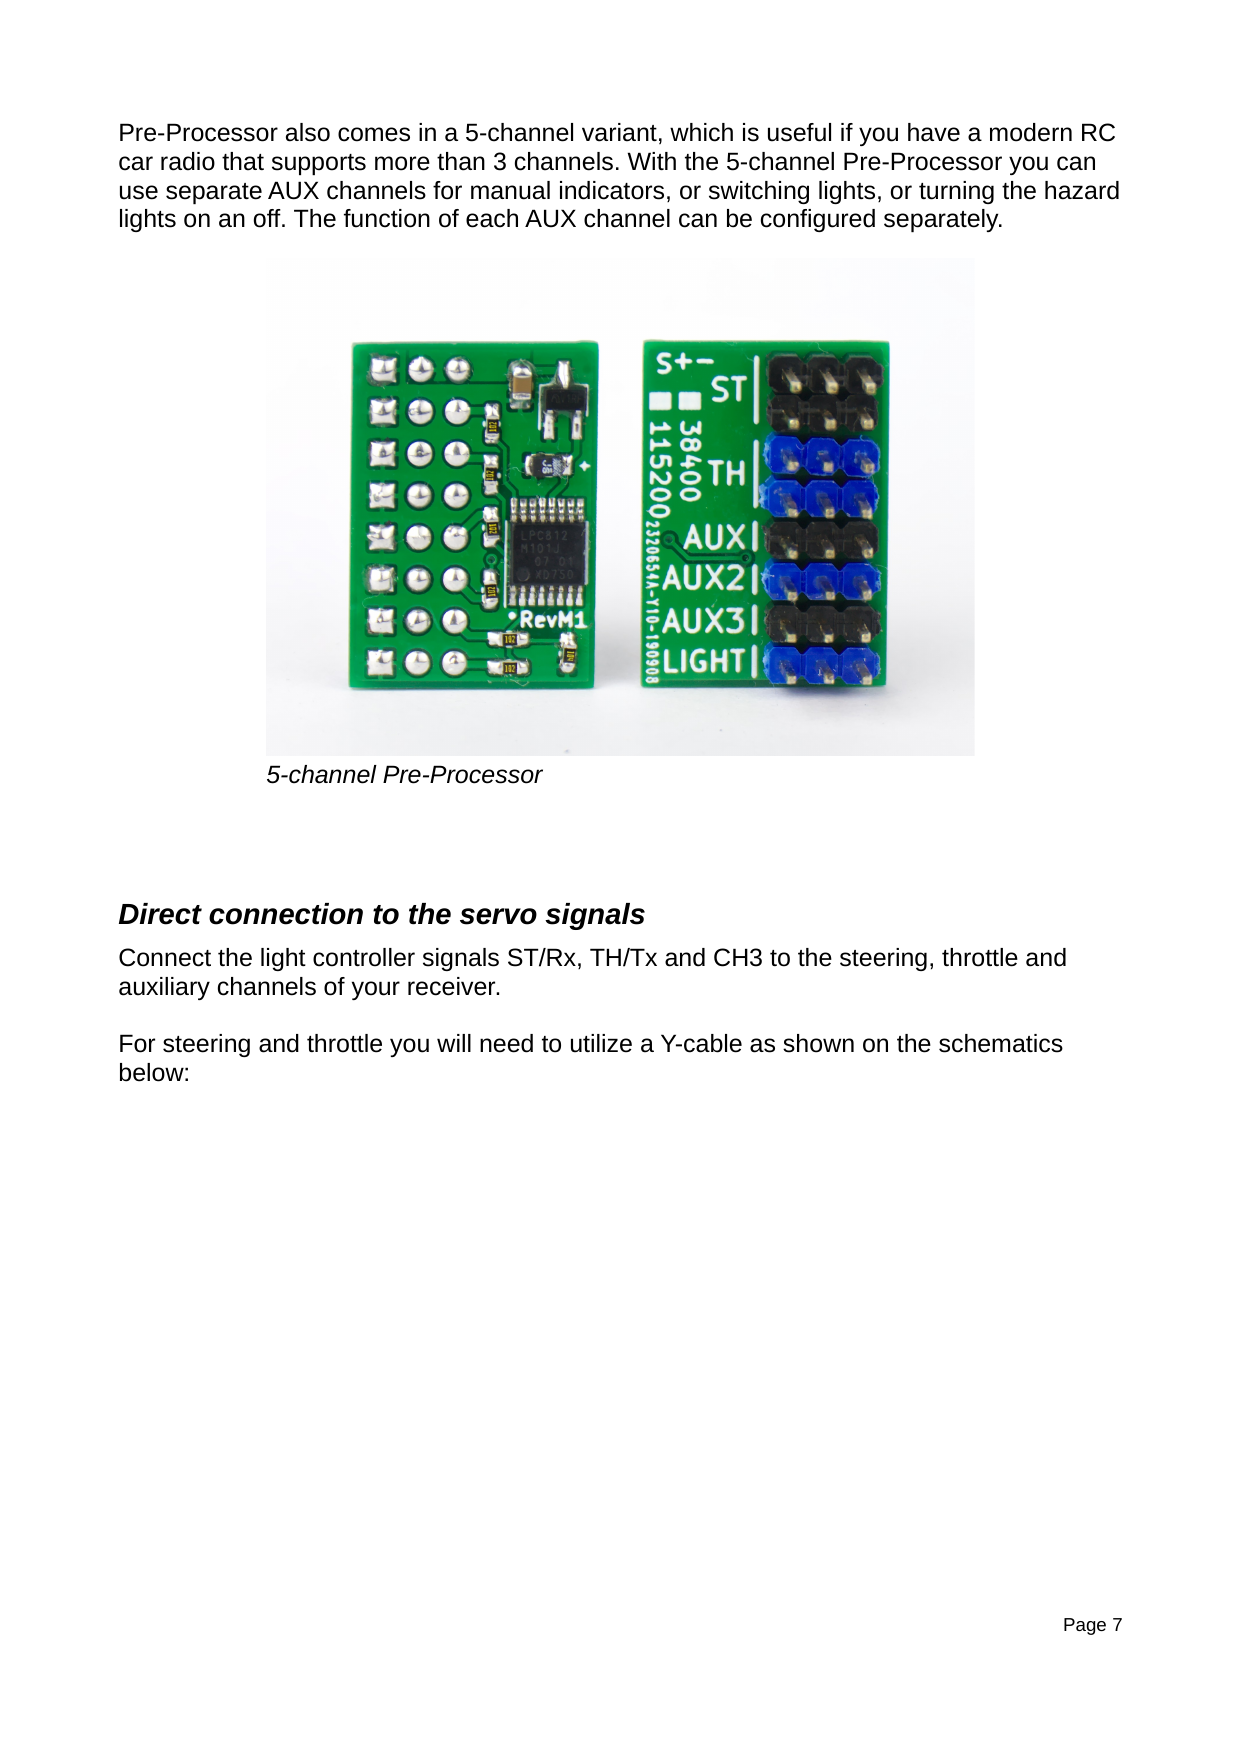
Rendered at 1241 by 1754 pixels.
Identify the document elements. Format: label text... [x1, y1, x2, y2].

text Pre-Processor also comes in a 5-channel variant, which is useful if you have a modern RC car radio that supports more than 3 channels. With the 5-channel Pre-Processor you can use separate AUX channels for manual indicators, or switching lights, or turning the hazard lights on an off. The function of each AUX channel can be configured separately. [118, 118, 1122, 233]
subtitle Direct connection to the servo signals [118, 897, 1122, 930]
picture [266, 258, 975, 756]
text For steering and throttle you will need to utilize a Y-cable as shown on the schematics below: [118, 1029, 1122, 1086]
text Connect the light controller signals ST/Rx, TH/Tx and CH3 to the steering, throttle and auxiliary channels of your receiver. [118, 943, 1122, 1000]
text 5-channel Pre-Processor [266, 756, 974, 789]
